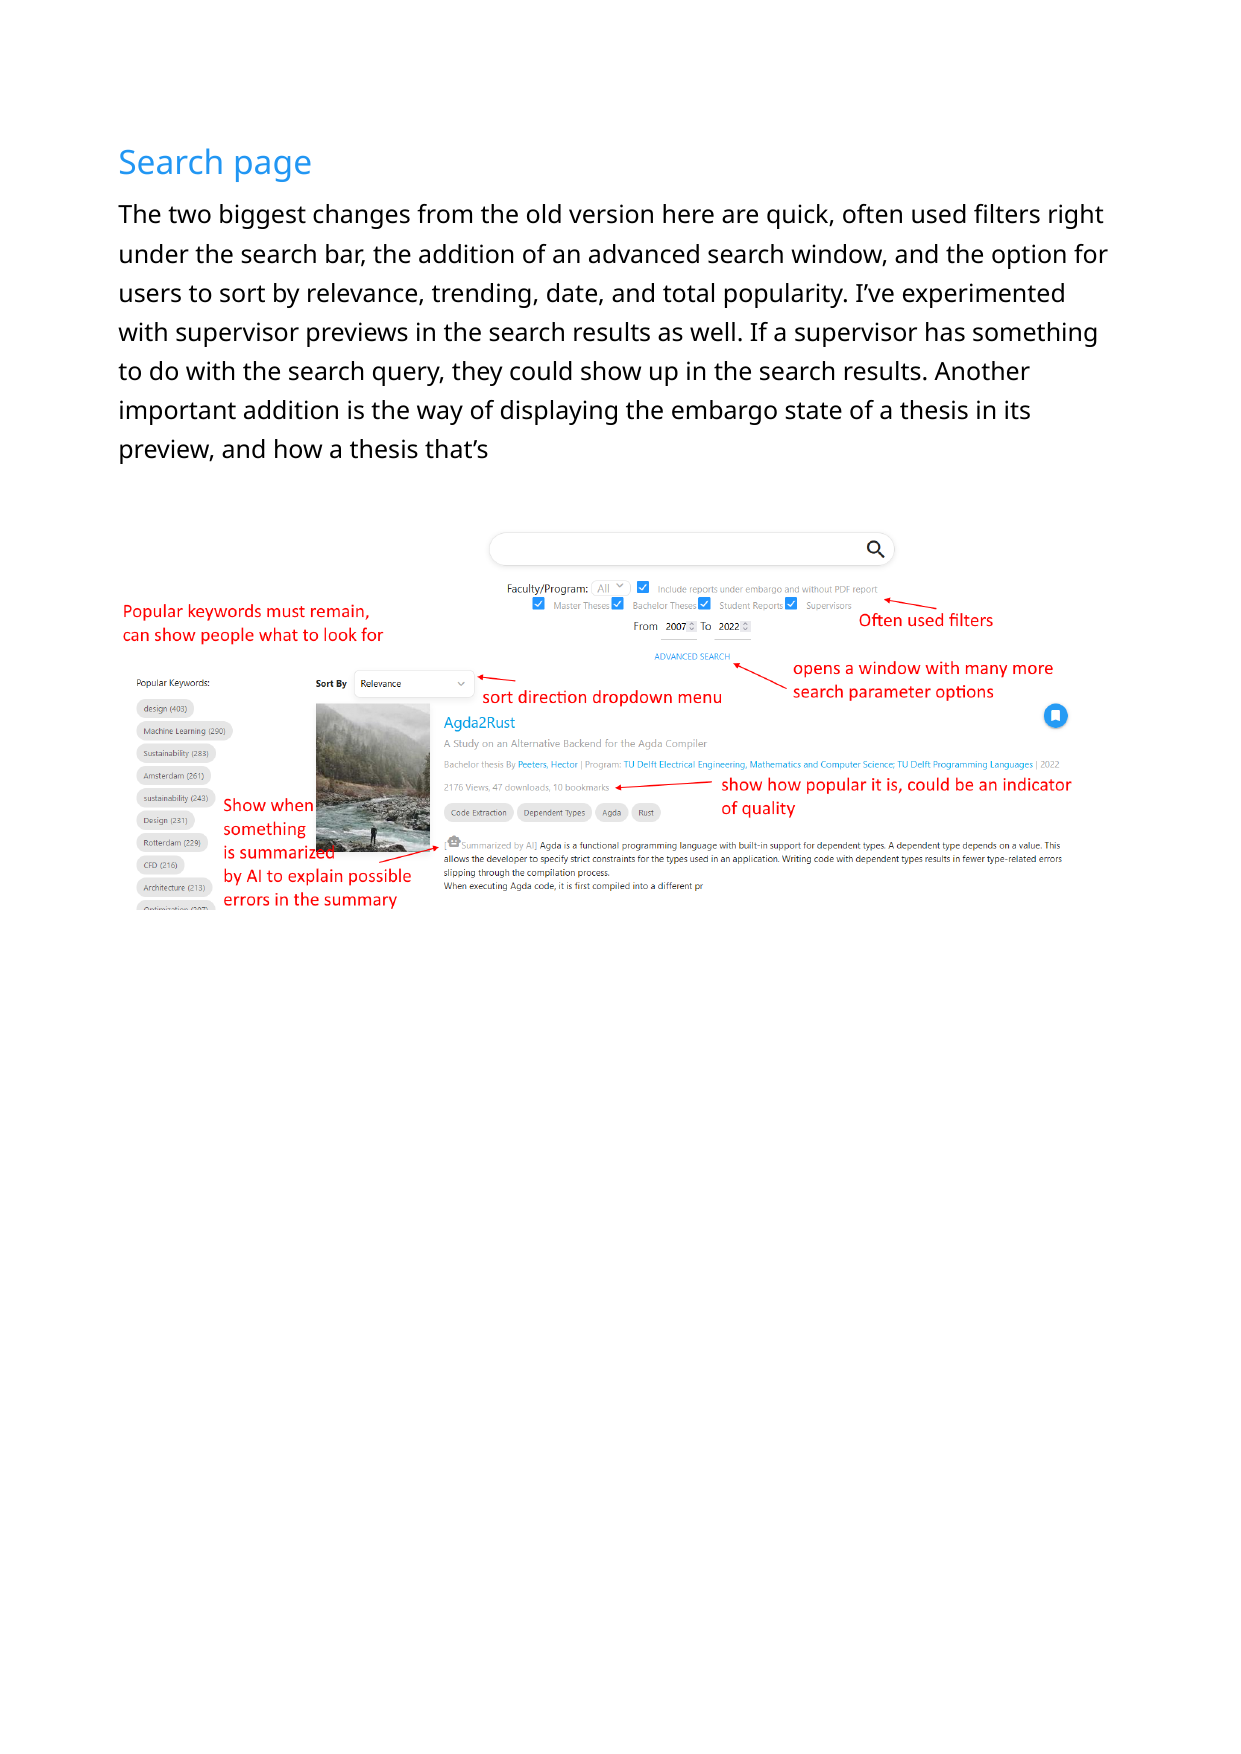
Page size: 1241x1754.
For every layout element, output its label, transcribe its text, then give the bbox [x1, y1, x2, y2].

picture [118, 485, 1123, 910]
subtitle The two biggest changes from the old version here are quick, often used filters right under the search bar, the addition of an advanced search window, and the option for users to sort by relevance, trending, date, and total popularity. I’ve experimented with supervisor previews in the search results as well. If a supervisor has something to do with the search query, they could show up in the search results. Another important addition is the way of displaying the embargo state of a thesis in its preview, and how a thesis that’s [118, 197, 1122, 466]
subtitle Search page [118, 139, 1122, 185]
